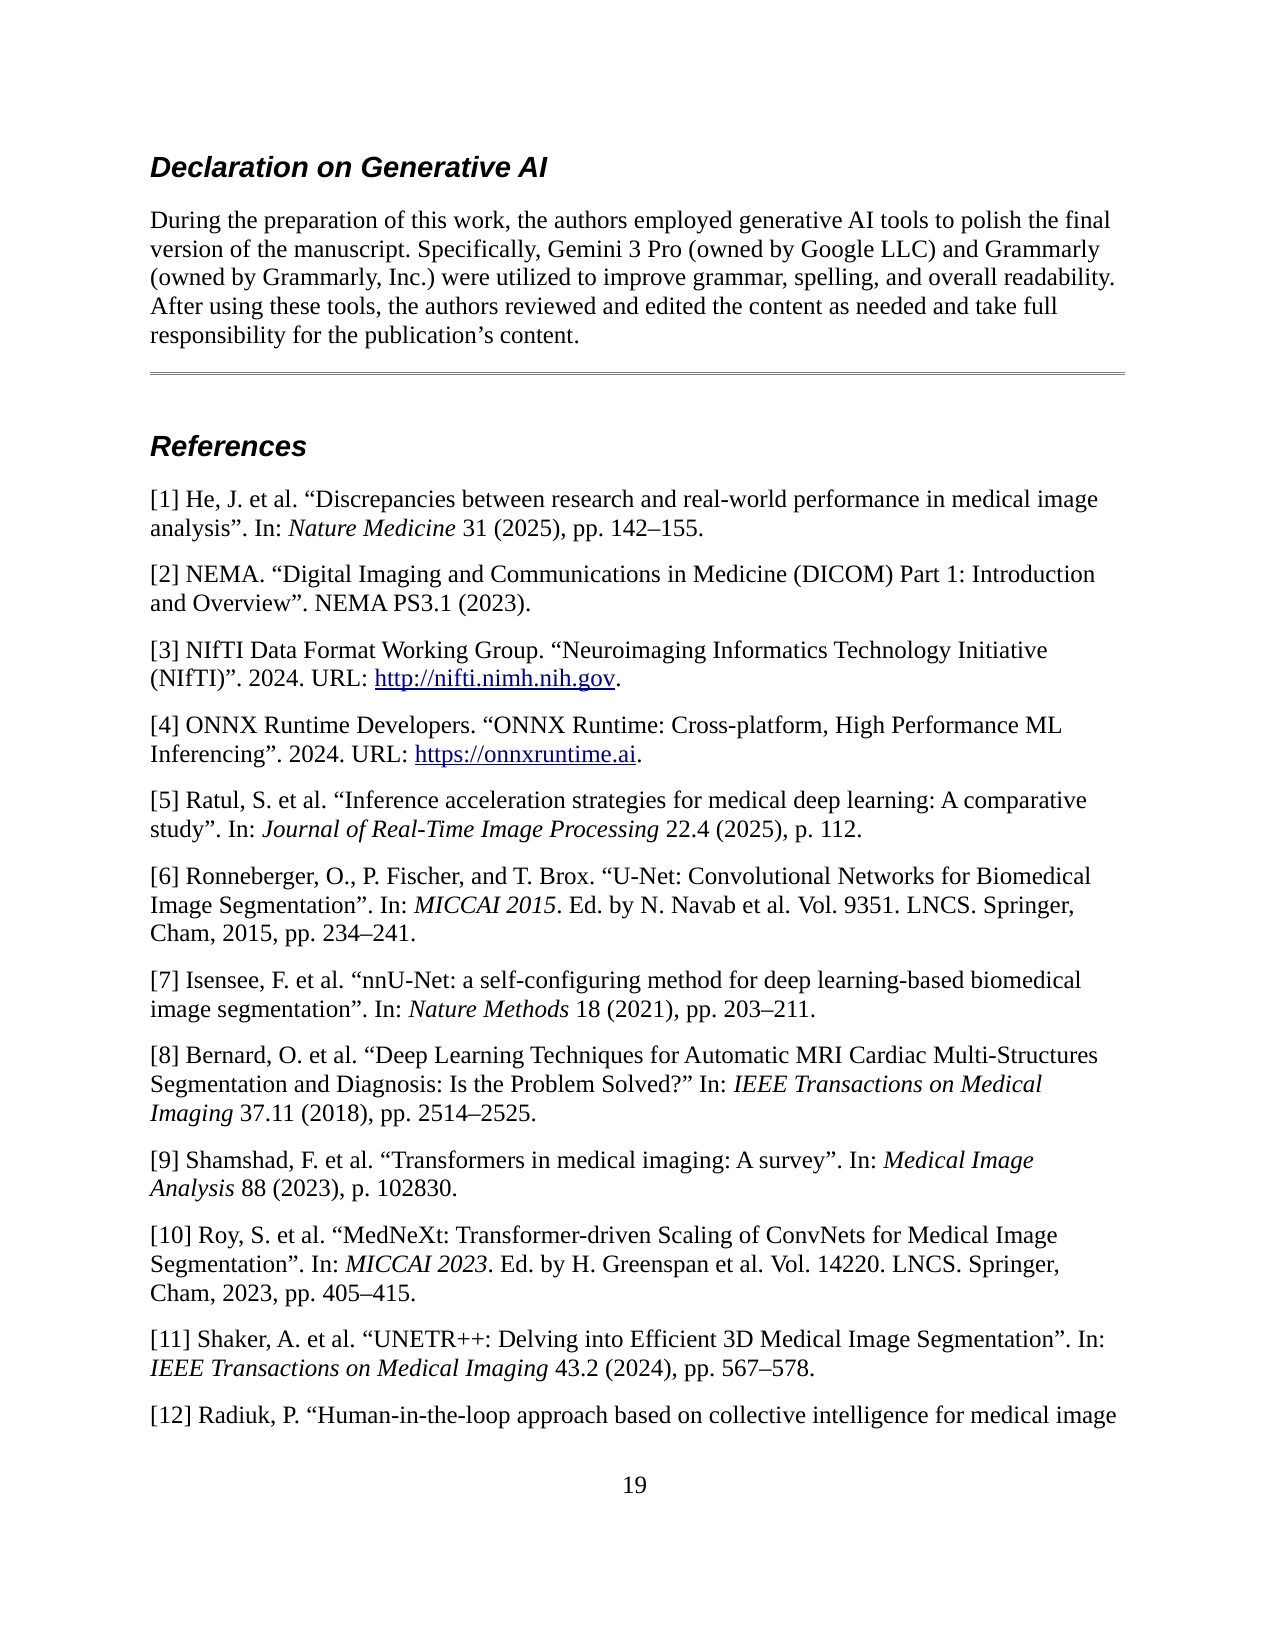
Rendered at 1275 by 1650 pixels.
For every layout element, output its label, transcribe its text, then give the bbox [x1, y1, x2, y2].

subtitle References [150, 429, 1125, 462]
text [9] Shamshad, F. et al. “Transformers in medical imaging: A survey”. In: Medical Image Analysis 88 (2023), p. 102830. [150, 1145, 1125, 1202]
text During the preparation of this work, the authors employed generative AI tools to polish the final version of the manuscript. Specifically, Gemini 3 Pro (owned by Google LLC) and Grammarly (owned by Grammarly, Inc.) were utilized to improve grammar, spelling, and overall readability. After using these tools, the authors reviewed and edited the content as needed and take full responsibility for the publication’s content. [150, 205, 1125, 349]
subtitle Declaration on Generative AI [150, 150, 1125, 183]
text [7] Isensee, F. et al. “nnU-Net: a self-configuring method for deep learning-based biomedical image segmentation”. In: Nature Methods 18 (2021), pp. 203–211. [150, 965, 1125, 1023]
text [11] Shaker, A. et al. “UNETR++: Delving into Efficient 3D Medical Image Segmentation”. In: IEEE Transactions on Medical Imaging 43.2 (2024), pp. 567–578. [150, 1324, 1125, 1382]
text [8] Bernard, O. et al. “Deep Learning Techniques for Automatic MRI Cardiac Multi-Structures Segmentation and Diagnosis: Is the Problem Solved?” In: IEEE Transactions on Medical Imaging 37.11 (2018), pp. 2514–2525. [150, 1041, 1125, 1127]
text [1] He, J. et al. “Discrepancies between research and real-world performance in medical image analysis”. In: Nature Medicine 31 (2025), pp. 142–155. [150, 484, 1125, 541]
text [10] Roy, S. et al. “MedNeXt: Transformer-driven Scaling of ConvNets for Medical Image Segmentation”. In: MICCAI 2023. Ed. by H. Greenspan et al. Vol. 14220. LNCS. Springer, Cham, 2023, pp. 405–415. [150, 1220, 1125, 1306]
text [6] Ronneberger, O., P. Fischer, and T. Brox. “U-Net: Convolutional Networks for Biomedical Image Segmentation”. In: MICCAI 2015. Ed. by N. Navab et al. Vol. 9351. LNCS. Springer, Cham, 2015, pp. 234–241. [150, 861, 1125, 947]
text [2] NEMA. “Digital Imaging and Communications in Medicine (DICOM) Part 1: Introduction and Overview”. NEMA PS3.1 (2023). [150, 559, 1125, 617]
text [5] Ratul, S. et al. “Inference acceleration strategies for medical deep learning: A comparative study”. In: Journal of Real-Time Image Processing 22.4 (2025), p. 112. [150, 786, 1125, 843]
text [4] ONNX Runtime Developers. “ONNX Runtime: Cross-platform, High Performance ML Inferencing”. 2024. URL: https://onnxruntime.ai. [150, 710, 1125, 768]
text [3] NIfTI Data Format Working Group. “Neuroimaging Informatics Technology Initiative (NIfTI)”. 2024. URL: http://nifti.nimh.nih.gov. [150, 635, 1125, 692]
text [12] Radiuk, P. “Human-in-the-loop approach based on collective intelligence for medical image [150, 1400, 1125, 1428]
